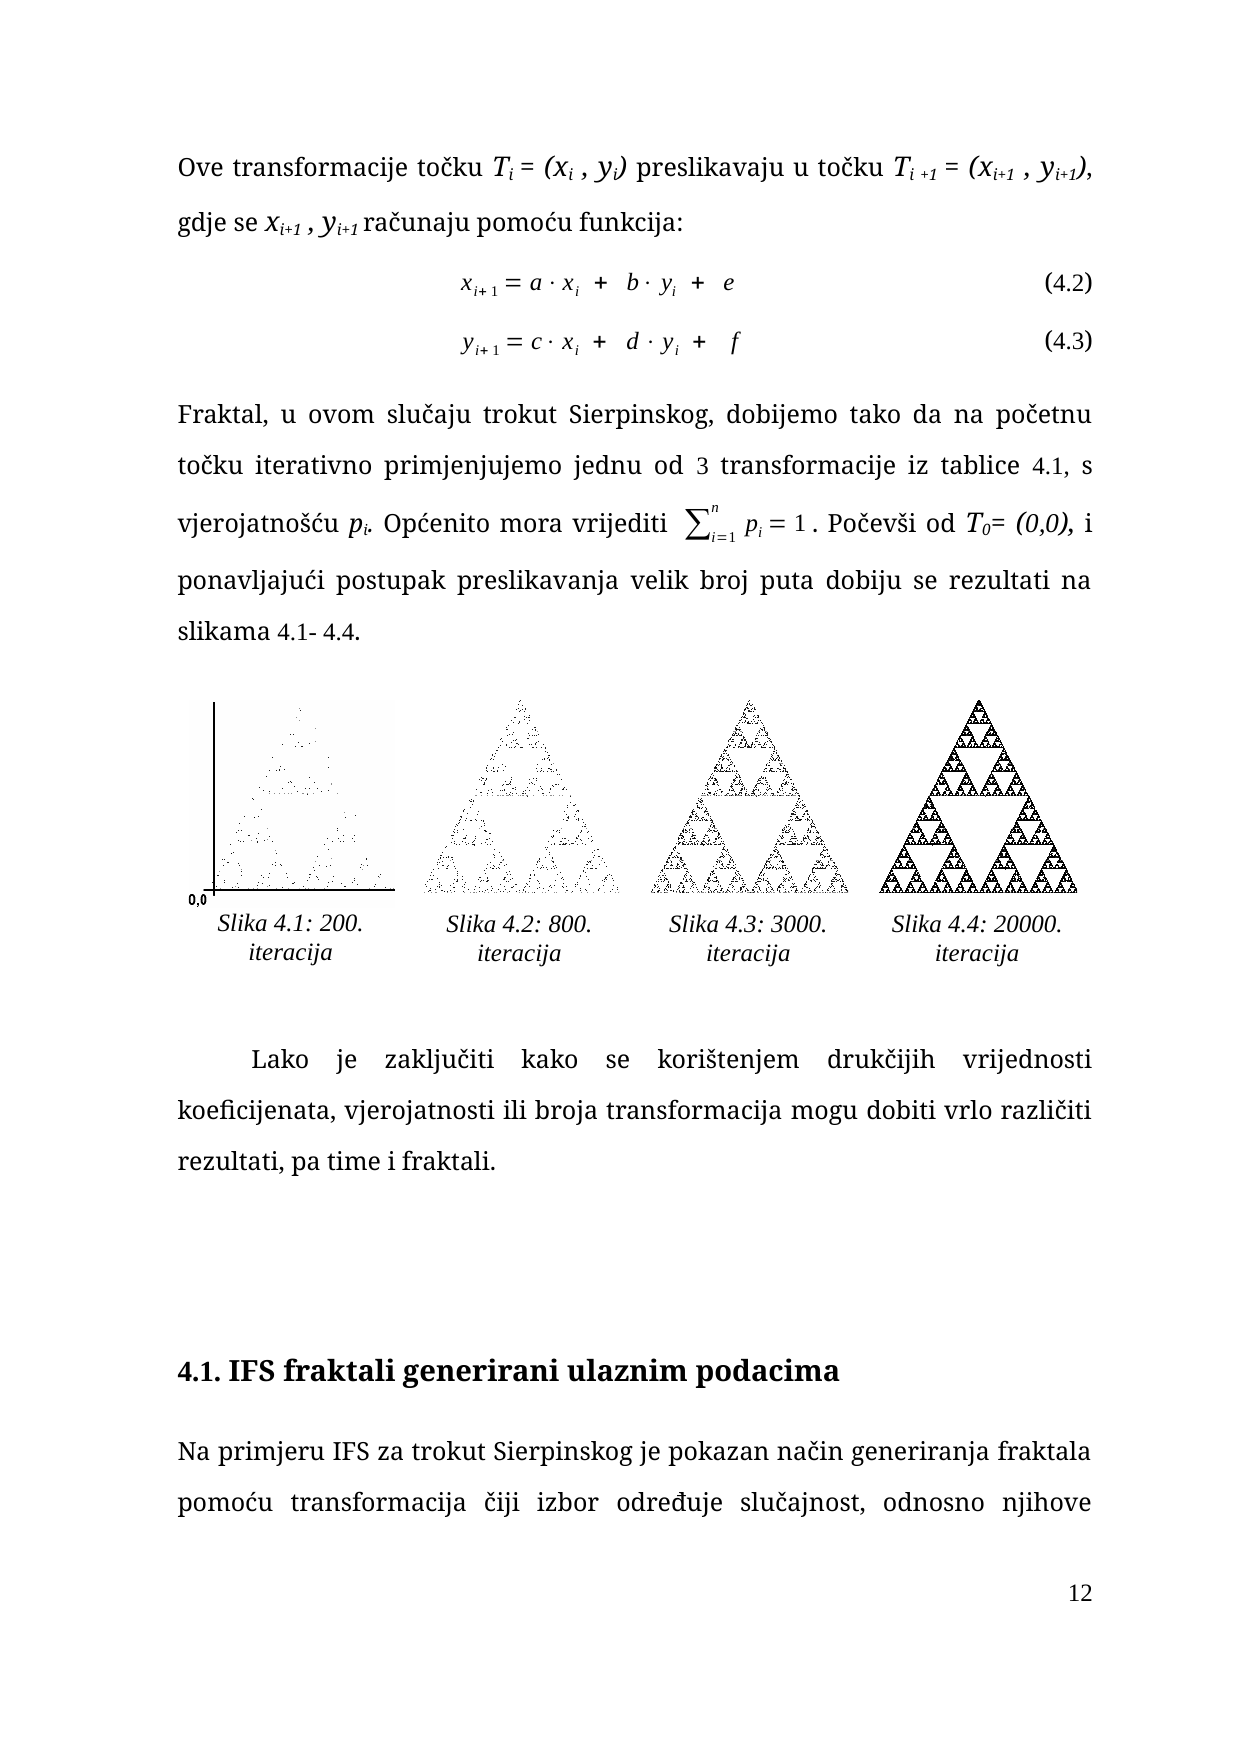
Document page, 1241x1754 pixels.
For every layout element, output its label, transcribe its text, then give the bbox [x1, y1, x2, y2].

picture [879, 700, 1078, 893]
text Na primjeru IFS za trokut Sierpinskog je pokazan način generiranja fraktala pomoću transformacija čiji izbor određuje slučajnost, odnosno njihove [177, 1433, 1093, 1518]
text Ove transformacije točku Ti = (xi , yi) preslikavaju u točku Ti +1 = (xi+1 , yi+1), gdje se xi+1 , yi+1 računaju pomoću funkcija: [177, 148, 1093, 240]
text Fraktal, u ovom slučaju trokut Sierpinskog, dobijemo tako da na početnu točku iterativno primjenjujemo jednu od 3 transformacije iz tablice 4.1, s vjerojatnošću pi. Općenito mora vrijediti . Počevši od T0= (0,0), i ponavljajući postupak preslikavanja velik broj puta dobiju se rezultati na slikama 4.1- 4.4. [177, 396, 1093, 648]
text (4.3) [177, 323, 1093, 359]
text Lako je zaključiti kako se korištenjem drukčijih vrijednosti koeficijenata, vjerojatnosti ili broja transformacija mogu dobiti vrlo različiti rezultati, pa time i fraktali. [177, 1042, 1093, 1178]
table_header Slika 4.2: 800. iteracija [406, 694, 635, 985]
table_header Slika 4.1: 200. iteracija [177, 694, 406, 985]
subtitle 4.1. IFS fraktali generirani ulaznim podacima [177, 1348, 1093, 1391]
picture [188, 700, 395, 908]
table_header Slika 4.3: 3000. iteracija [635, 694, 864, 985]
picture [421, 700, 620, 893]
table_header Slika 4.4: 20000. iteracija [864, 694, 1093, 985]
text (4.2) [177, 264, 1093, 300]
picture [650, 700, 849, 893]
